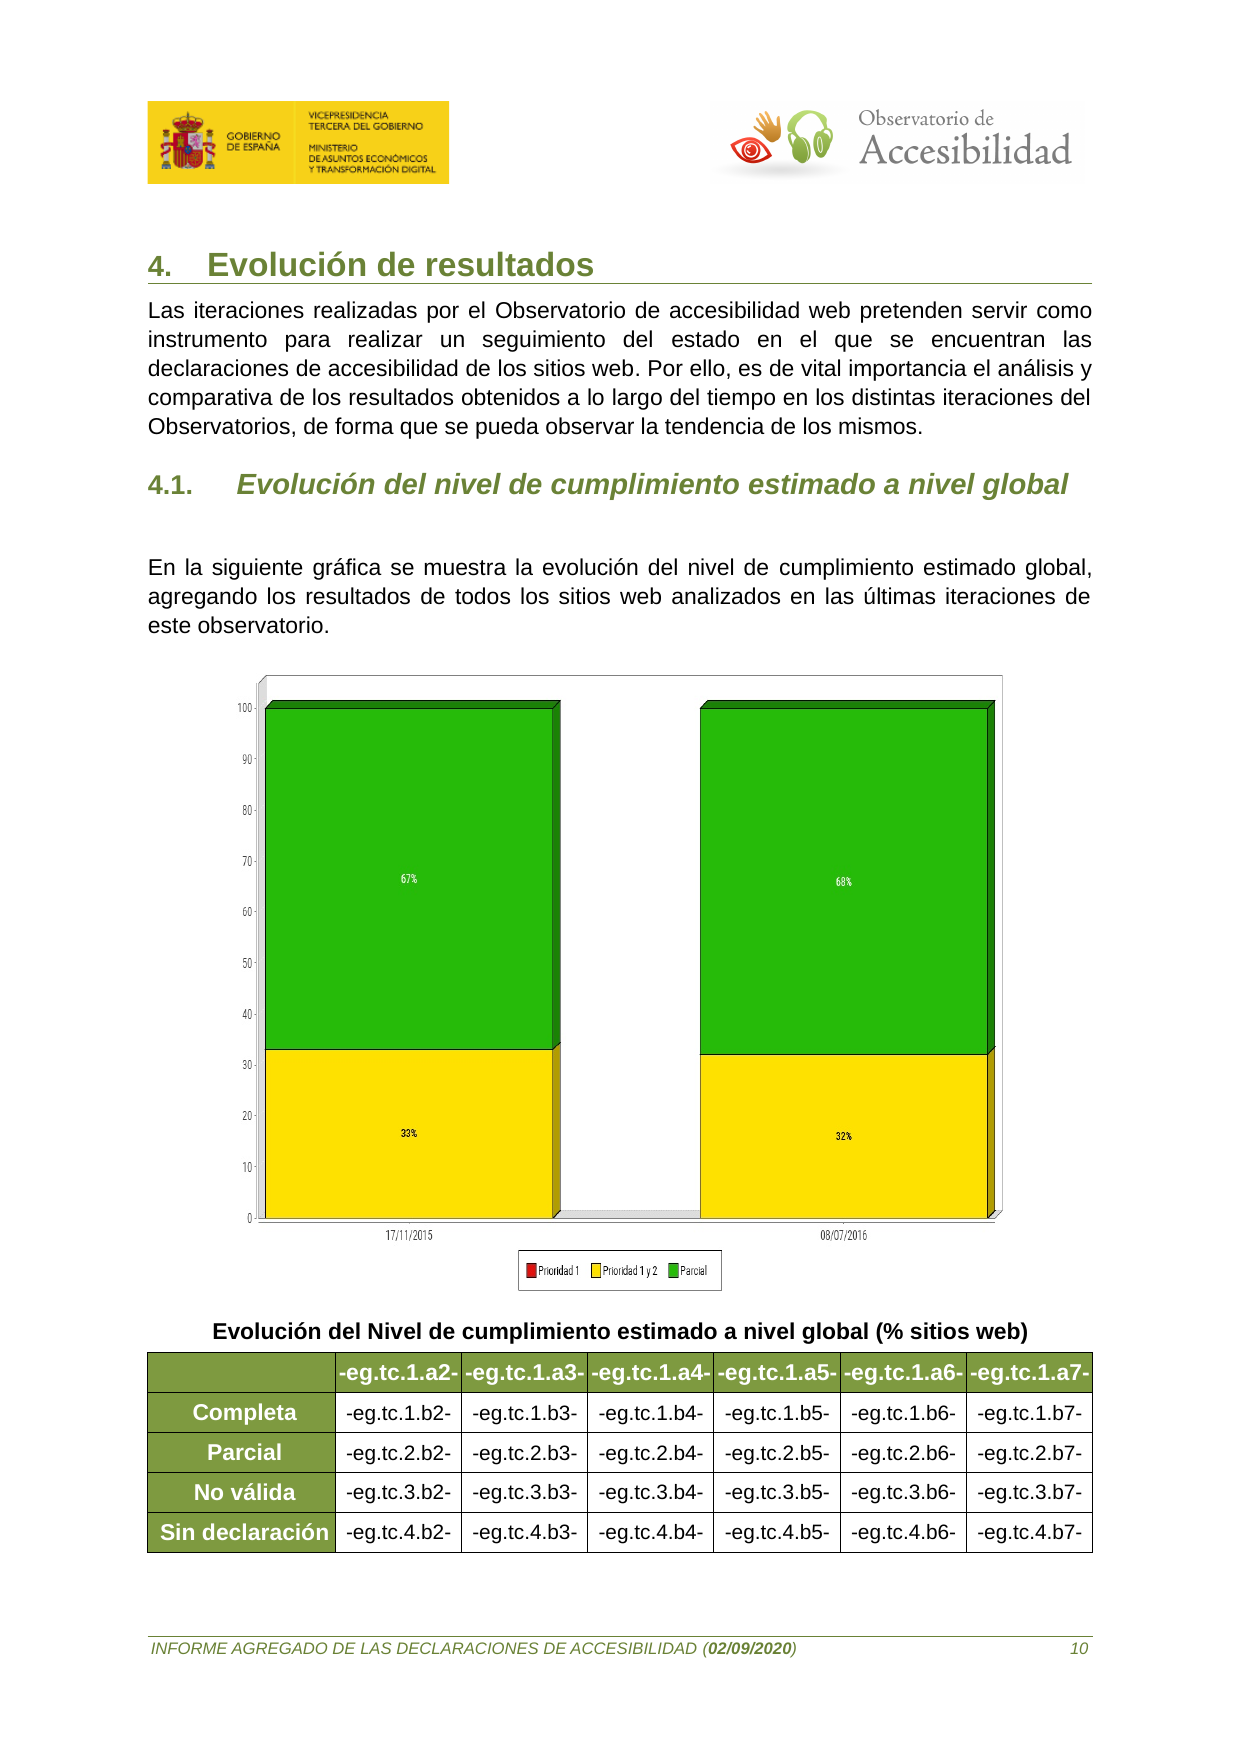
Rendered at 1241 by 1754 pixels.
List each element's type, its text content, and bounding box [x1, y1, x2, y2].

subtitle Evolución de resultados [148, 245, 1092, 283]
table_cell -eg.tc.2.b2- [336, 1433, 461, 1472]
table_cell Parcial [148, 1433, 335, 1472]
table_cell -eg.tc.2.b5- [714, 1433, 840, 1472]
text Las iteraciones realizadas por el Observatorio de accesibilidad web pretenden servir como instrumento para realizar un seguimiento del estado en el que se encuentran las declaraciones de accesibilidad de los sitios web. Por ello, es de vital importancia el análisis y comparativa de los resultados obtenidos a lo largo del tiempo en los distintas iteraciones del Observatorios, de forma que se pueda observar la tendencia de los mismos. [148, 297, 1092, 439]
table_cell Sin declaración [148, 1513, 335, 1552]
picture [710, 101, 1086, 184]
table_cell -eg.tc.4.b7- [967, 1513, 1092, 1552]
picture [231, 666, 1009, 1291]
subtitle Evolución del nivel de cumplimiento estimado a nivel global [148, 467, 1092, 500]
table_cell -eg.tc.2.b7- [967, 1433, 1092, 1472]
table_cell -eg.tc.2.b6- [841, 1433, 966, 1472]
table_header -eg.tc.1.a5- [714, 1353, 840, 1392]
table_cell -eg.tc.4.b2- [336, 1513, 461, 1552]
table_cell -eg.tc.4.b6- [841, 1513, 966, 1552]
table_header -eg.tc.1.a4- [588, 1353, 713, 1392]
table_cell -eg.tc.4.b3- [462, 1513, 587, 1552]
table_header -eg.tc.1.a6- [841, 1353, 966, 1392]
table_cell -eg.tc.3.b6- [841, 1473, 966, 1512]
text Evolución del Nivel de cumplimiento estimado a nivel global (% sitios web) [148, 1318, 1092, 1344]
table_header -eg.tc.1.a7- [967, 1353, 1092, 1392]
table_cell -eg.tc.1.b3- [462, 1393, 587, 1432]
table_cell -eg.tc.3.b7- [967, 1473, 1092, 1512]
table_cell -eg.tc.4.b4- [588, 1513, 713, 1552]
table_cell -eg.tc.3.b4- [588, 1473, 713, 1512]
table_cell -eg.tc.2.b3- [462, 1433, 587, 1472]
table_cell -eg.tc.3.b3- [462, 1473, 587, 1512]
picture [147, 101, 450, 184]
table_cell -eg.tc.1.b5- [714, 1393, 840, 1432]
table_cell -eg.tc.1.b2- [336, 1393, 461, 1432]
table_cell -eg.tc.1.b7- [967, 1393, 1092, 1432]
table_cell Completa [148, 1393, 335, 1432]
table_cell No válida [148, 1473, 335, 1512]
table_cell -eg.tc.3.b5- [714, 1473, 840, 1512]
table_cell -eg.tc.1.b6- [841, 1393, 966, 1432]
table_cell -eg.tc.4.b5- [714, 1513, 840, 1552]
table_cell -eg.tc.1.b4- [588, 1393, 713, 1432]
text En la siguiente gráfica se muestra la evolución del nivel de cumplimiento estimado global, agregando los resultados de todos los sitios web analizados en las últimas iteraciones de este observatorio. [148, 554, 1092, 638]
table_header [148, 1353, 335, 1392]
table_header -eg.tc.1.a2- [336, 1353, 461, 1392]
table_cell -eg.tc.2.b4- [588, 1433, 713, 1472]
table_cell -eg.tc.3.b2- [336, 1473, 461, 1512]
table_header -eg.tc.1.a3- [462, 1353, 587, 1392]
